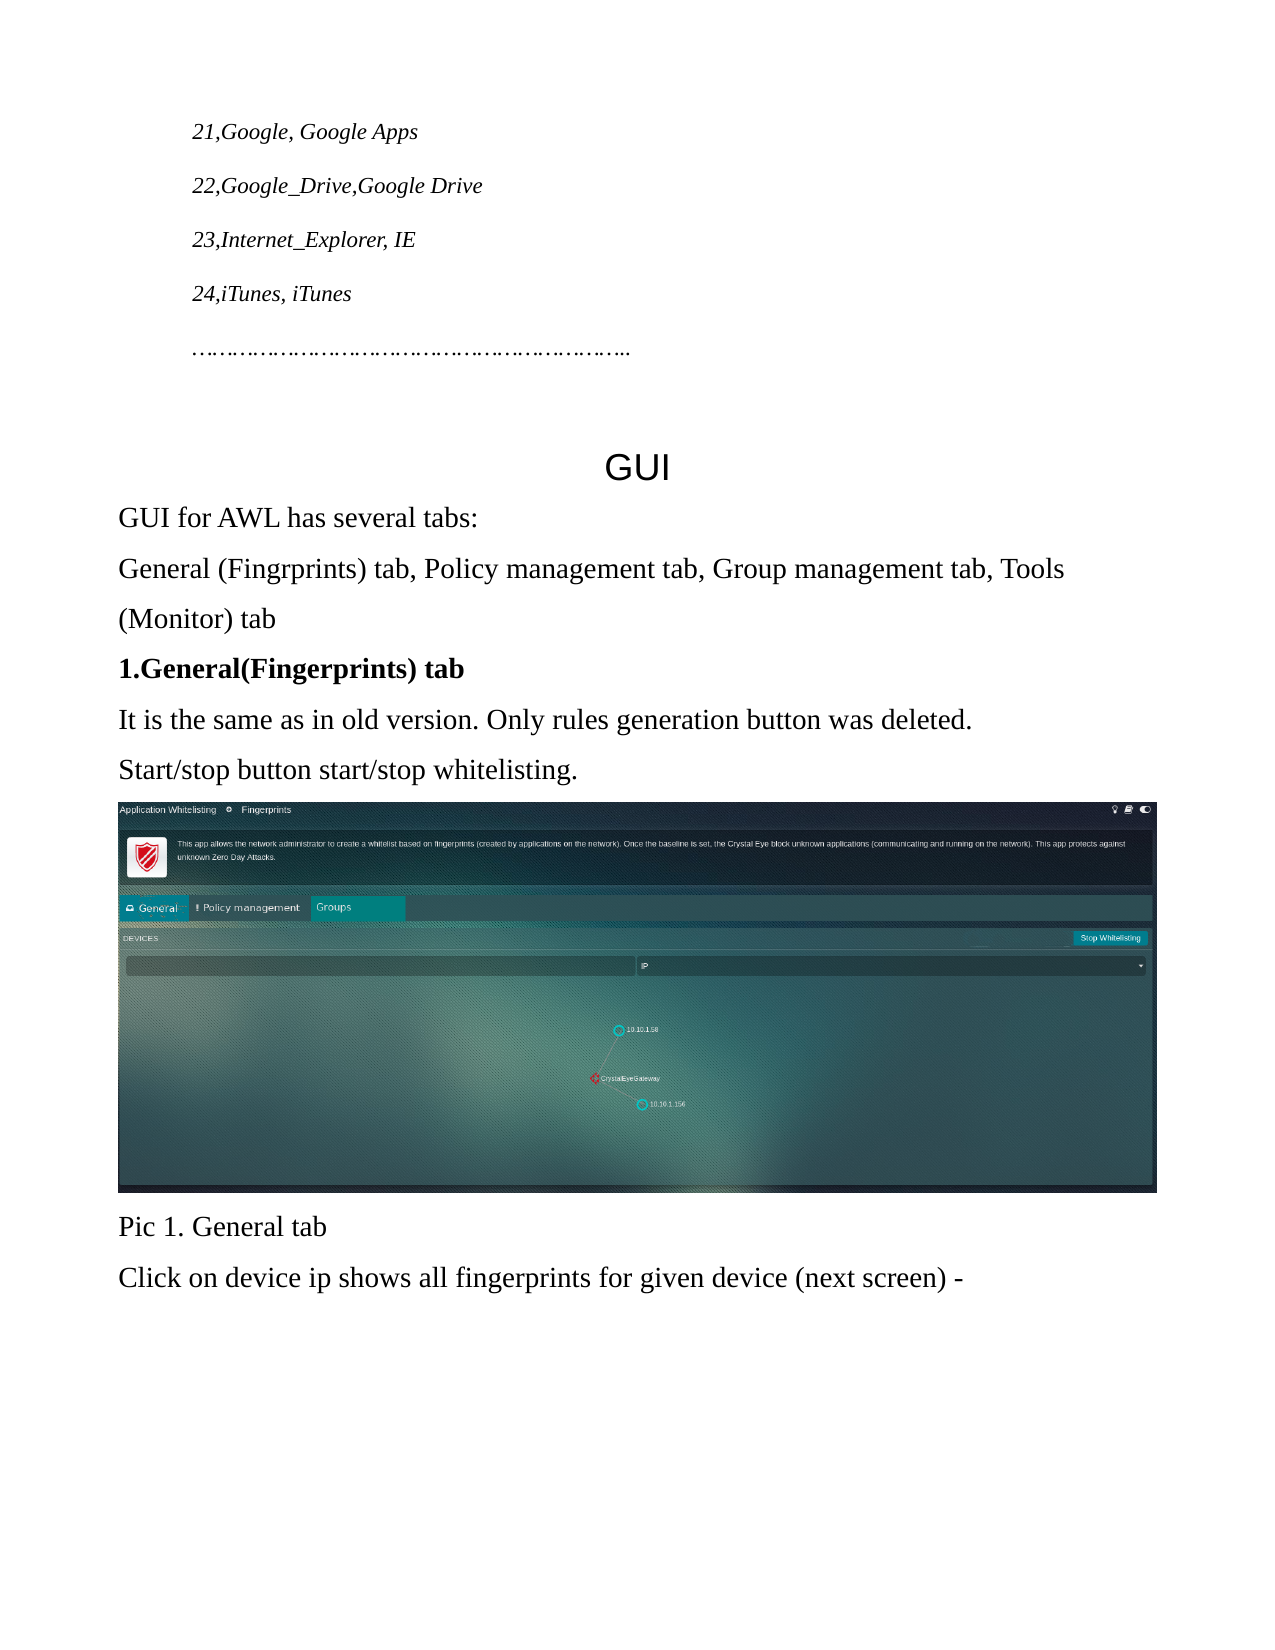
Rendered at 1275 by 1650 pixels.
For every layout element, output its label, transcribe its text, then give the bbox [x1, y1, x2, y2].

text Click on device ip shows all fingerprints for given device (next screen) - [118, 1260, 1157, 1293]
text General (Fingrprints) tab, Policy management tab, Group management tab, Tools (Monitor) tab [118, 551, 1157, 635]
text It is the same as in old version. Only rules generation button was deleted. [118, 702, 1157, 735]
picture [118, 802, 1157, 1193]
text 21,Google, Google Apps [192, 118, 1157, 144]
text Pic 1. General tab [118, 1193, 1157, 1243]
text Start/stop button start/stop whitelisting. [118, 752, 1157, 786]
text 23,Internet_Explorer, IE [192, 226, 1157, 253]
text ……………………………………………………….. [192, 334, 1157, 361]
text 24,iTunes, iTunes [192, 280, 1157, 307]
text 22,Google_Drive,Google Drive [192, 172, 1157, 198]
subtitle GUI [118, 445, 1157, 488]
text GUI for AWL has several tabs: [118, 501, 1157, 534]
text 1.General(Fingerprints) tab [118, 652, 1157, 685]
